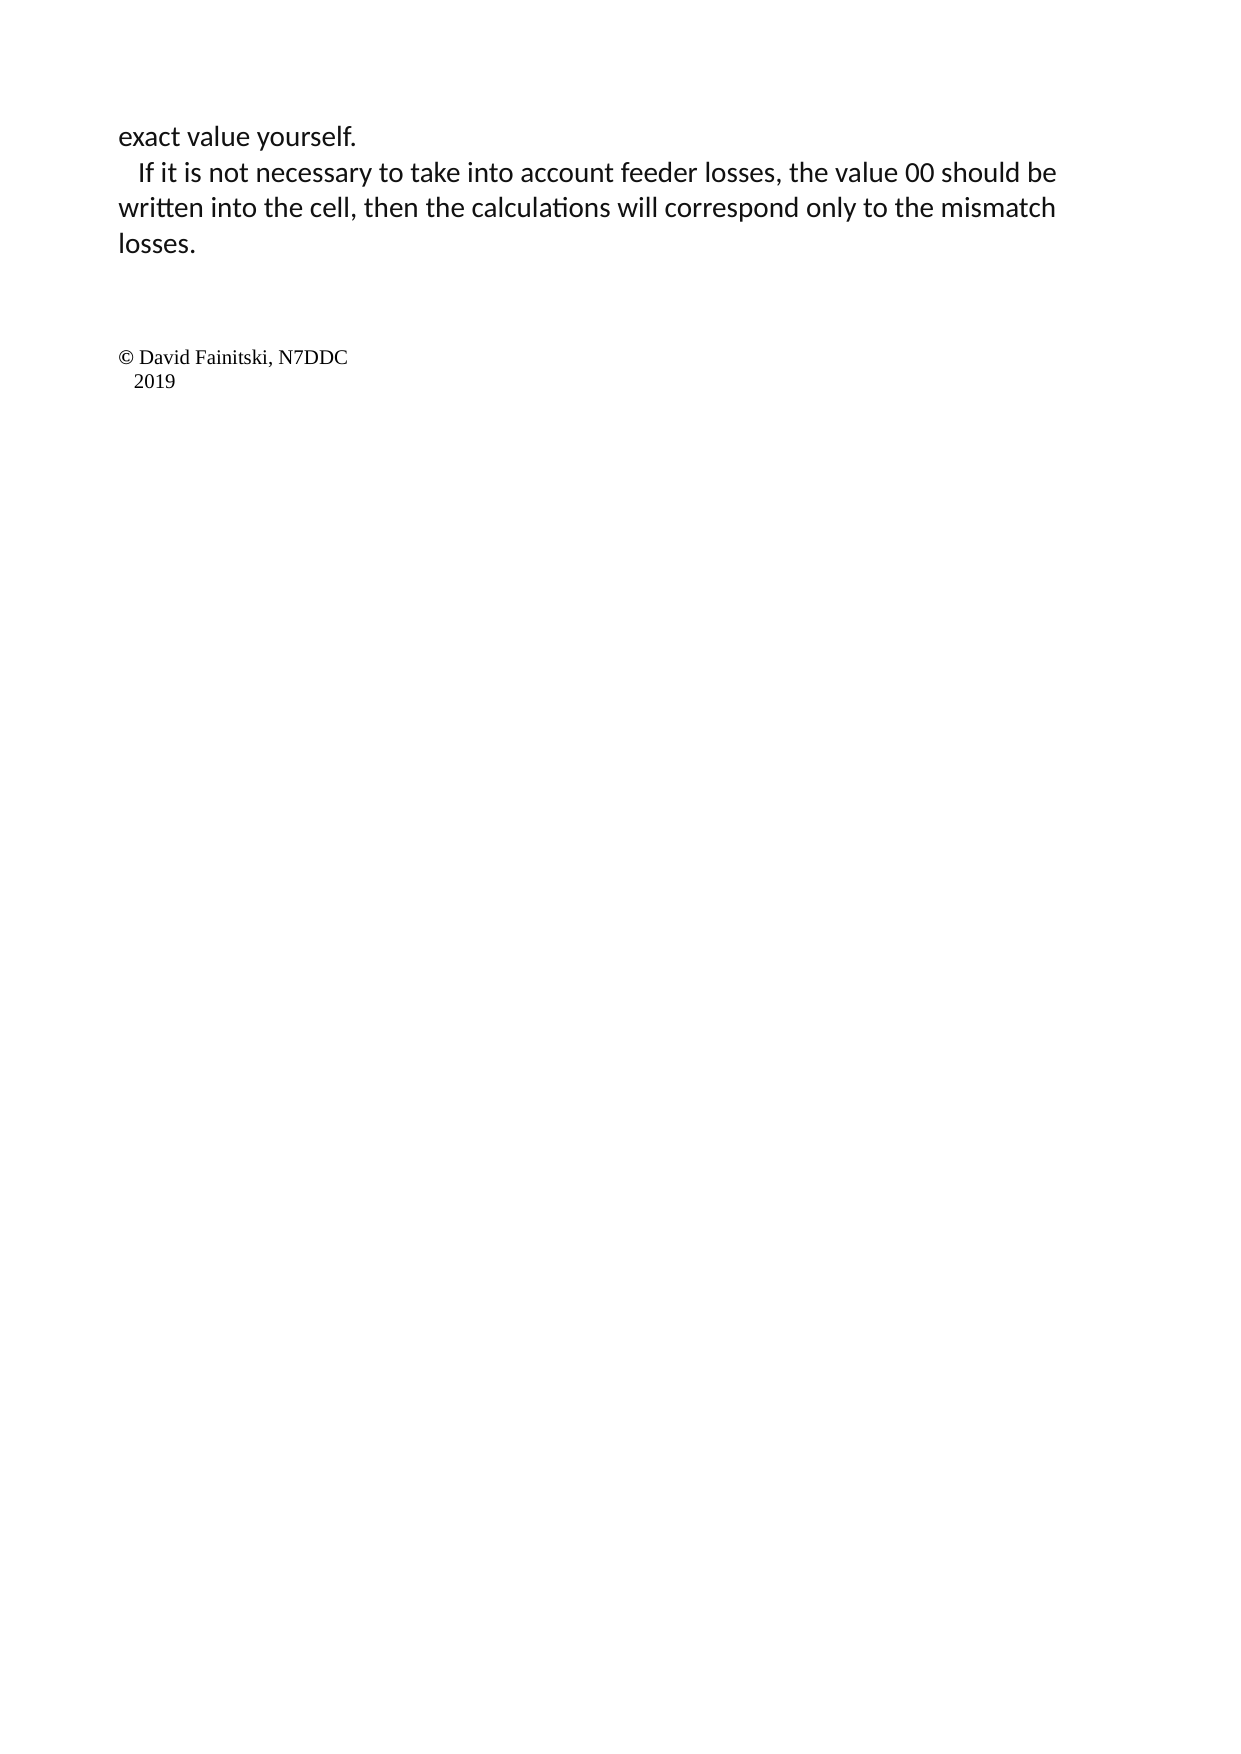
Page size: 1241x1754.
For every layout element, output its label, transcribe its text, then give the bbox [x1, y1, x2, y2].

text 2019 [118, 369, 1122, 423]
text © David Fainitski, N7DDC [118, 345, 1122, 369]
text exact value yourself. If it is not necessary to take into account feeder losses, the value 00 should be written into the cell, then the calculations will correspond only to the mismatch losses. [118, 118, 1122, 261]
